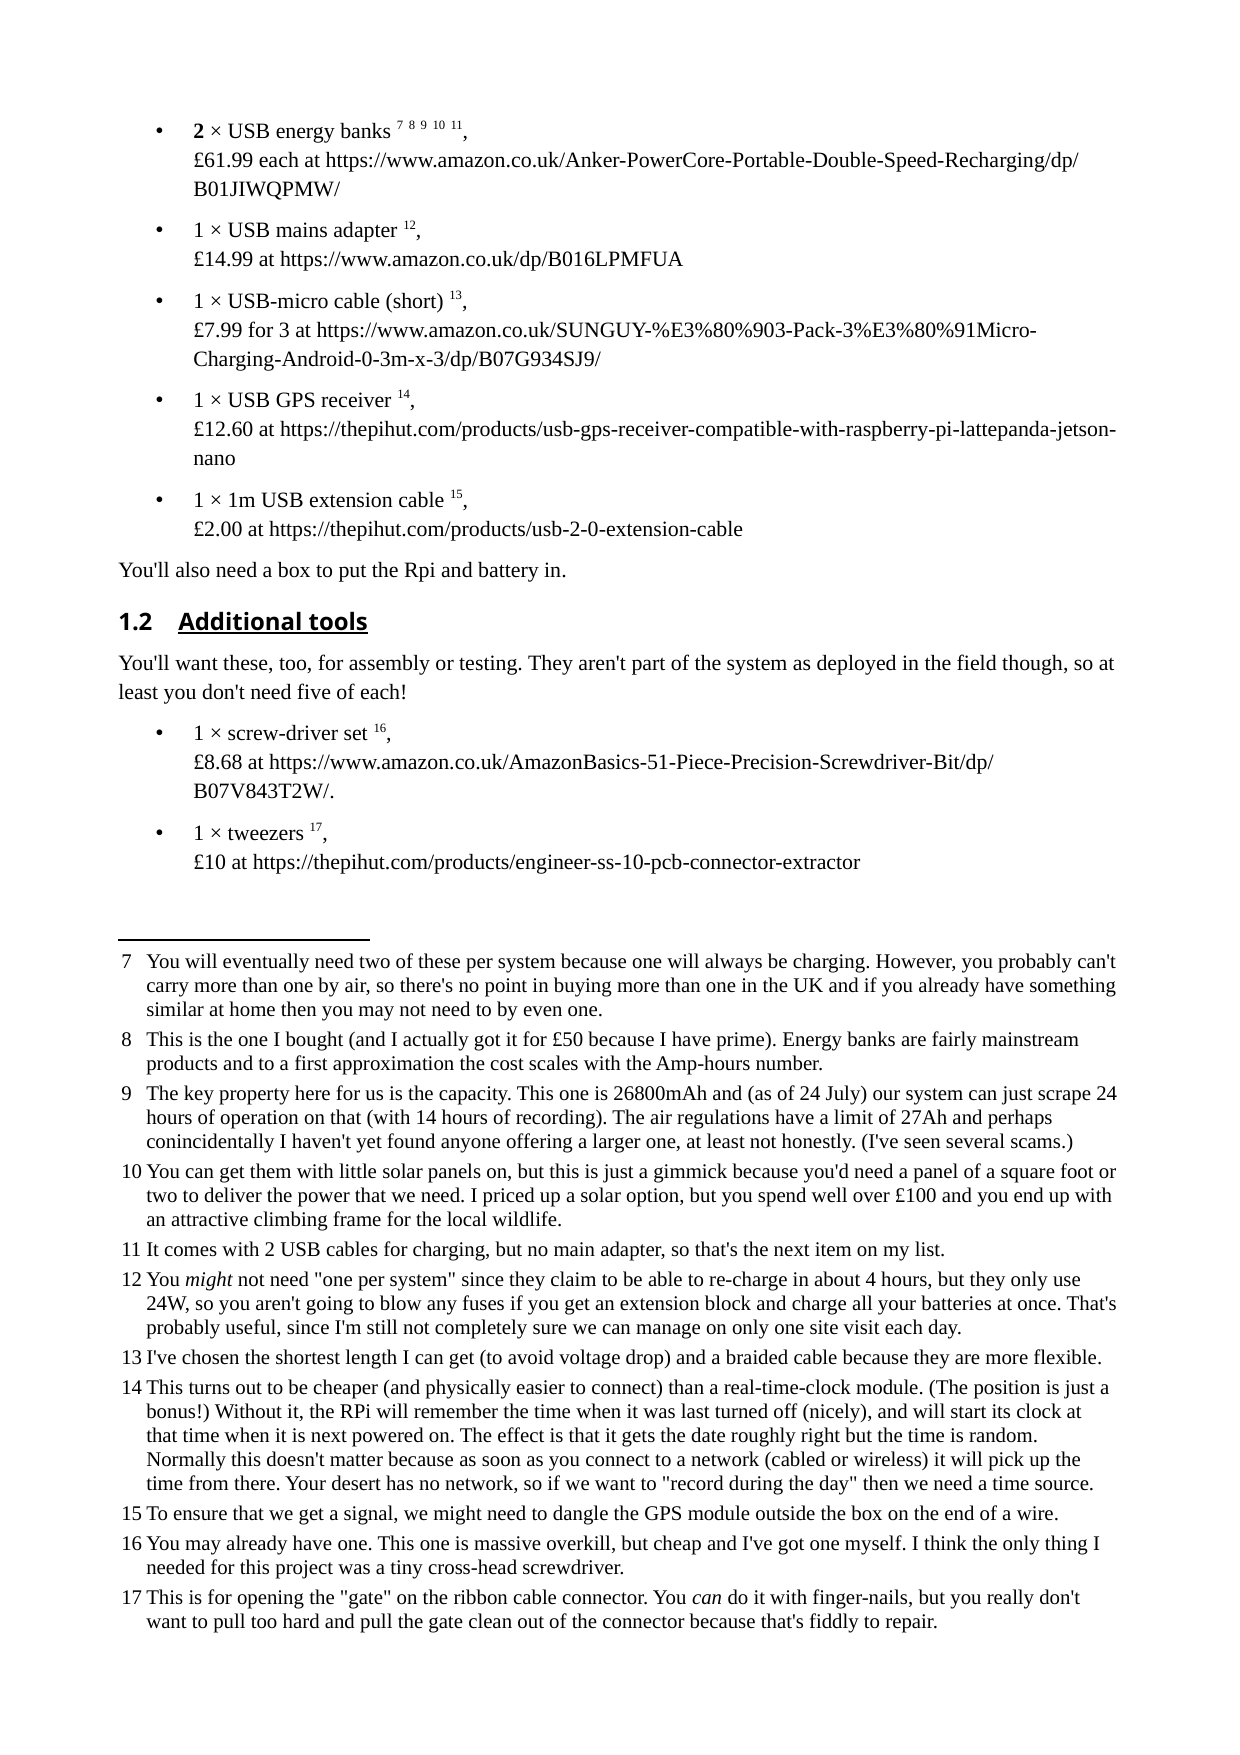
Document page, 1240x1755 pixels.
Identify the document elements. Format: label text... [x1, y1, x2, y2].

list 1 × screw-driver set , £8.68 at https://www.amazon.co.uk/AmazonBasics-51-Piece-Precision-Screwdriver-Bit/dp/B07V843T2W/. [156, 720, 1121, 803]
list This is the one I bought (and I actually got it for £50 because I have prime). Energy banks are fairly mainstream products and to a first approximation the cost scales with the Amp-hours number. [118, 1024, 1121, 1078]
list 1 × USB mains adapter , £14.99 at https://www.amazon.co.uk/dp/B016LPMFUA [156, 217, 1121, 272]
subtitle Additional tools [118, 605, 1121, 637]
text You'll want these, too, for assembly or testing. They aren't part of the system as deployed in the field though, so at least you don't need five of each! [118, 650, 1121, 704]
list 1 × USB-micro cable (short) , £7.99 for 3 at https://www.amazon.co.uk/SUNGUY-%E3%80%903-Pack-3%E3%80%91Micro-Charging-Android-0-3m-x-3/dp/B07G934SJ9/ [156, 288, 1121, 371]
list 1 × tweezers , £10 at https://thepihut.com/products/engineer-ss-10-pcb-connector-extractor [156, 820, 1121, 874]
list 1 × 1m USB extension cable , £2.00 at https://thepihut.com/products/usb-2-0-extension-cable [156, 487, 1121, 541]
list You will eventually need two of these per system because one will always be charging. However, you probably can't carry more than one by air, so there's no point in buying more than one in the UK and if you already have something similar at home then you may not need to by even one. [118, 946, 1121, 1024]
list You might not need "one per system" since they claim to be able to re-charge in about 4 hours, but they only use 24W, so you aren't going to blow any fuses if you get an extension block and charge all your batteries at once. That's probably useful, since I'm still not completely sure we can manage on only one site visit each day. [118, 1264, 1121, 1342]
list It comes with 2 USB cables for charging, but no main adapter, so that's the next item on my list. [118, 1234, 1121, 1264]
list You can get them with little solar panels on, but this is just a gimmick because you'd need a panel of a square foot or two to deliver the power that we need. I priced up a solar option, but you spend well over £100 and you end up with an attractive climbing frame for the local wildlife. [118, 1156, 1121, 1234]
list You may already have one. This one is massive overkill, but cheap and I've got one myself. I think the only thing I needed for this project was a tiny cross-head screwdriver. [118, 1528, 1121, 1582]
list 1 × USB GPS receiver , £12.60 at https://thepihut.com/products/usb-gps-receiver-compatible-with-raspberry-pi-lattepanda-jetson-nano [156, 387, 1121, 470]
list To ensure that we get a signal, we might need to dangle the GPS module outside the box on the end of a wire. [118, 1498, 1121, 1528]
list 2 × USB energy banks , £61.99 each at https://www.amazon.co.uk/Anker-PowerCore-Portable-Double-Speed-Recharging/dp/B01JIWQPMW/ [156, 118, 1121, 201]
text You'll also need a box to put the Rpi and battery in. [118, 557, 1121, 582]
list This turns out to be cheaper (and physically easier to connect) than a real-time-clock module. (The position is just a bonus!) Without it, the RPi will remember the time when it was last turned off (nicely), and will start its clock at that time when it is next powered on. The effect is that it gets the date roughly right but the time is random. Normally this doesn't matter because as soon as you connect to a network (cabled or wireless) it will pick up the time from there. Your desert has no network, so if we want to "record during the day" then we need a time source. [118, 1372, 1121, 1498]
list This is for opening the "gate" on the ribbon cable connector. You can do it with finger-nails, but you really don't want to pull too hard and pull the gate clean out of the connector because that's fiddly to repair. [118, 1582, 1121, 1636]
list I've chosen the shortest length I can get (to avoid voltage drop) and a braided cable because they are more flexible. [118, 1342, 1121, 1372]
list The key property here for us is the capacity. This one is 26800mAh and (as of 24 July) our system can just scrape 24 hours of operation on that (with 14 hours of recording). The air regulations have a limit of 27Ah and perhaps conincidentally I haven't yet found anyone offering a larger one, at least not honestly. (I've seen several scams.) [118, 1078, 1121, 1156]
